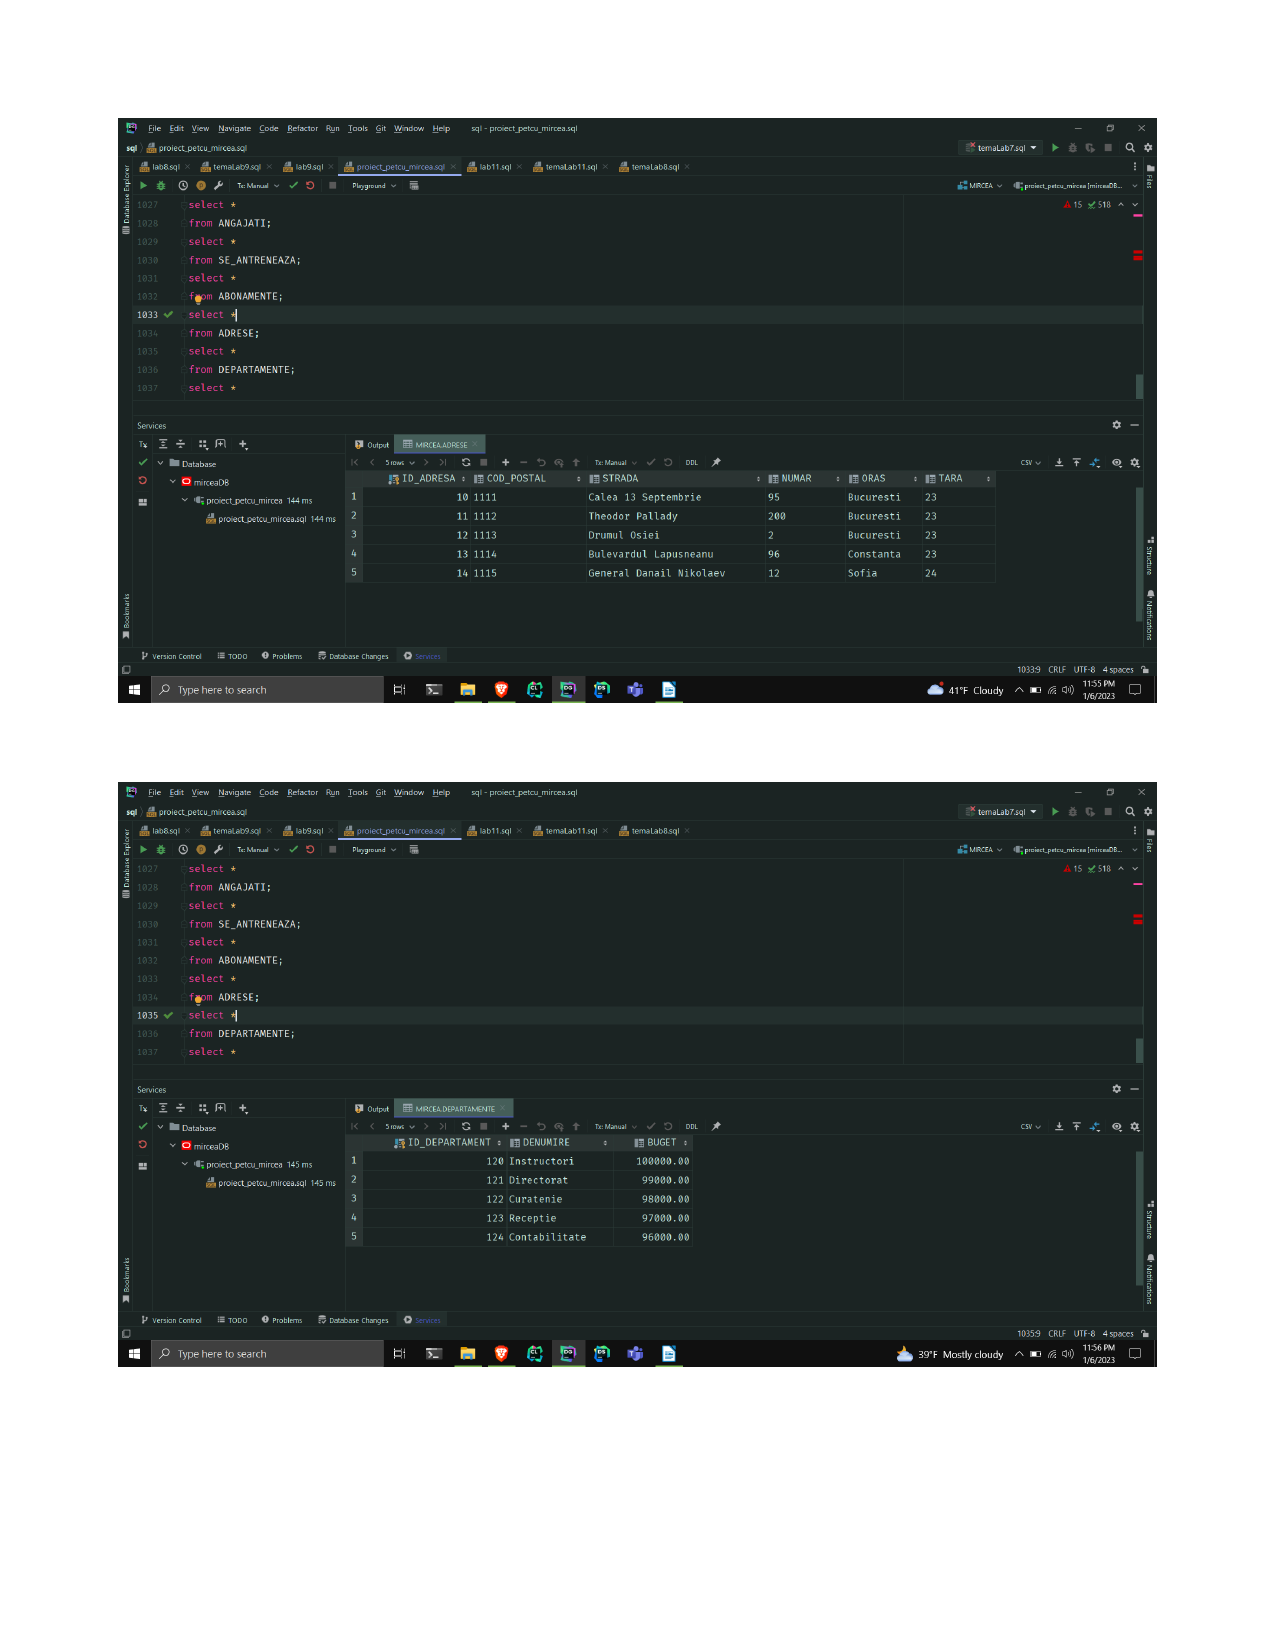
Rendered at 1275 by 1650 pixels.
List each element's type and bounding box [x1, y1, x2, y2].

picture [118, 782, 1157, 1367]
picture [118, 118, 1157, 703]
